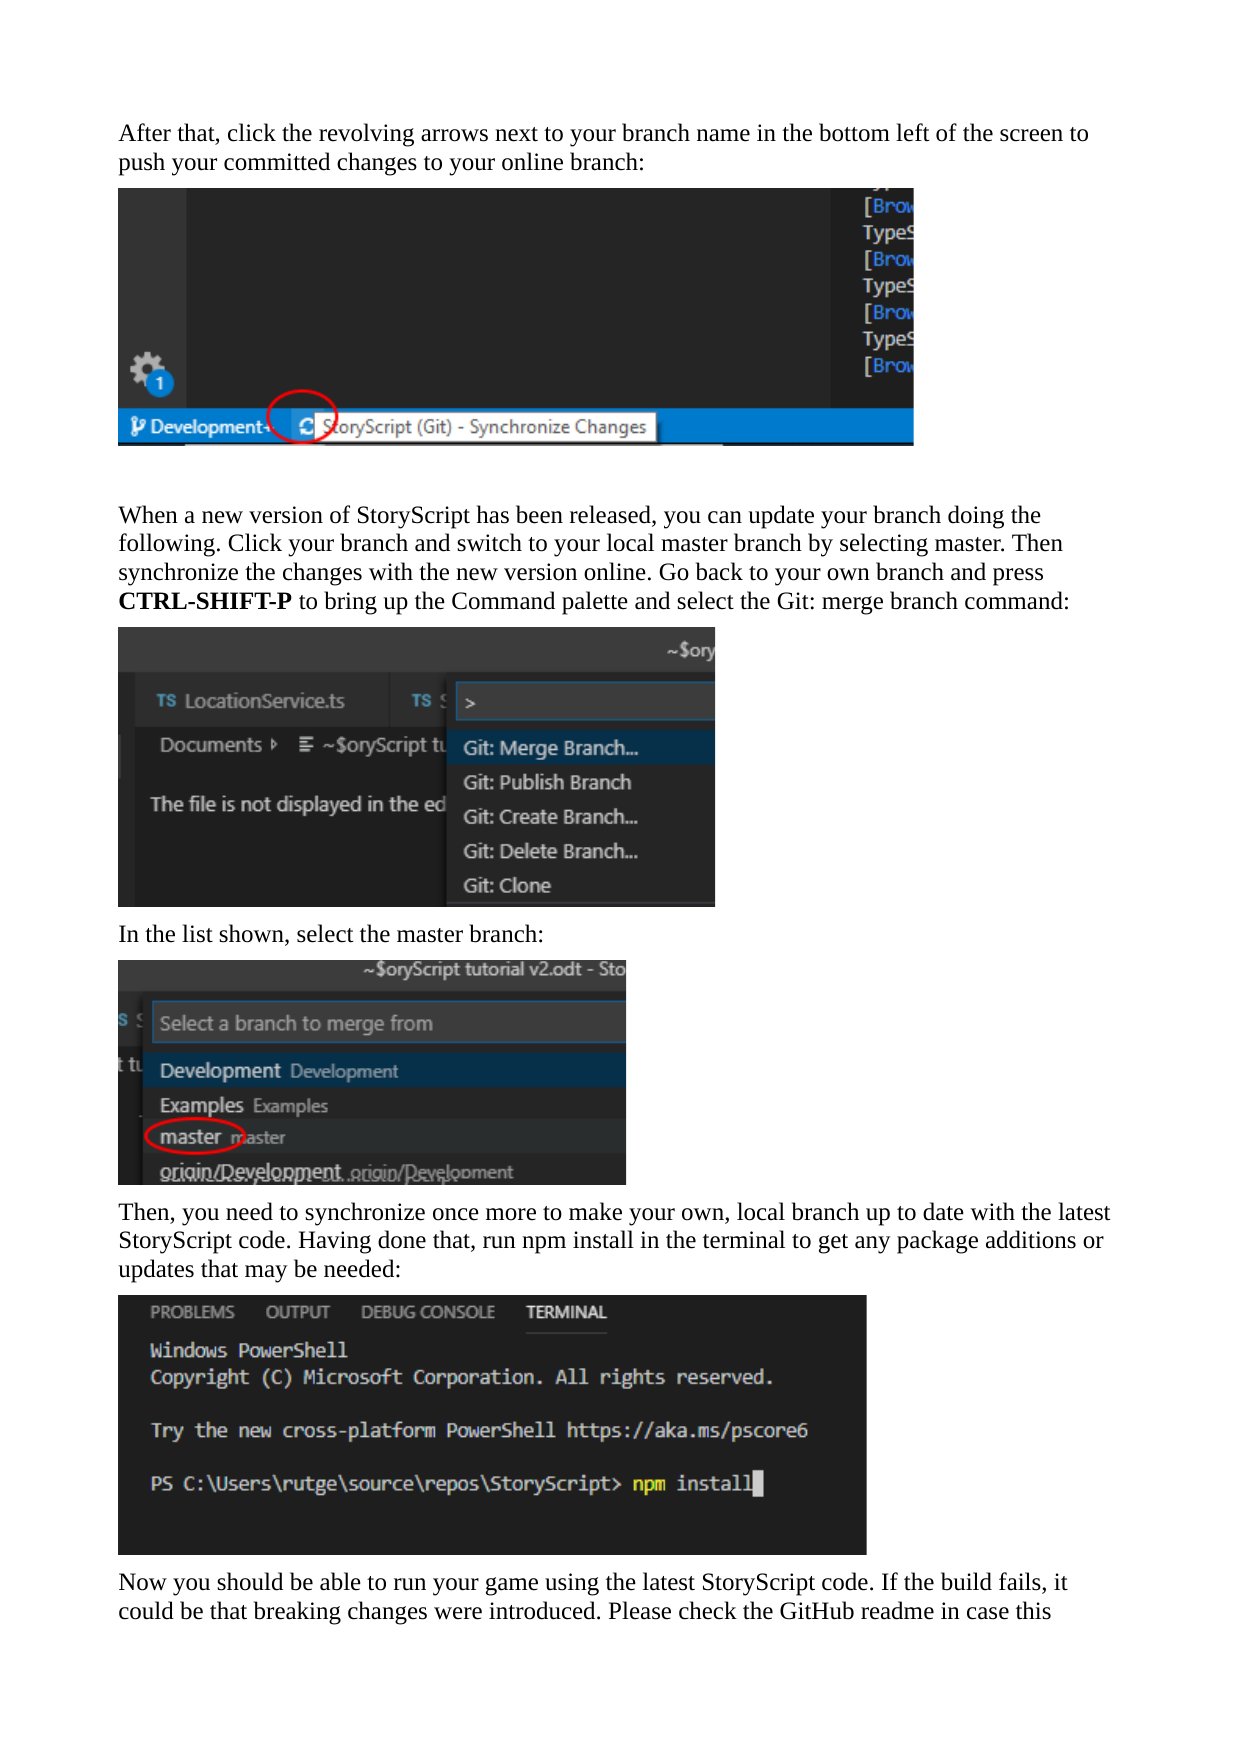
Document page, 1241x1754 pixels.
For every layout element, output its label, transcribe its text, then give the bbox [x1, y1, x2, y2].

text In the list shown, select the master branch: [118, 919, 1122, 948]
text Then, you need to synchronize once more to make your own, local branch up to date with the latest StoryScript code. Having done that, run npm install in the terminal to get any package additions or updates that may be needed: [118, 1197, 1122, 1283]
text After that, click the revolving arrows next to your branch name in the bottom left of the screen to push your committed changes to your online branch: [118, 118, 1122, 176]
text Now you should be able to run your game using the latest StoryScript code. If the build fails, it could be that breaking changes were introduced. Please check the GitHub readme in case this [118, 1567, 1122, 1625]
text When a new version of StoryScript has been released, you can update your branch doing the following. Click your branch and switch to your local master branch by selecting master. Then synchronize the changes with the new version online. Go back to your own branch and press CTRL-SHIFT-P to bring up the Command palette and select the Git: merge branch command: [118, 500, 1122, 615]
